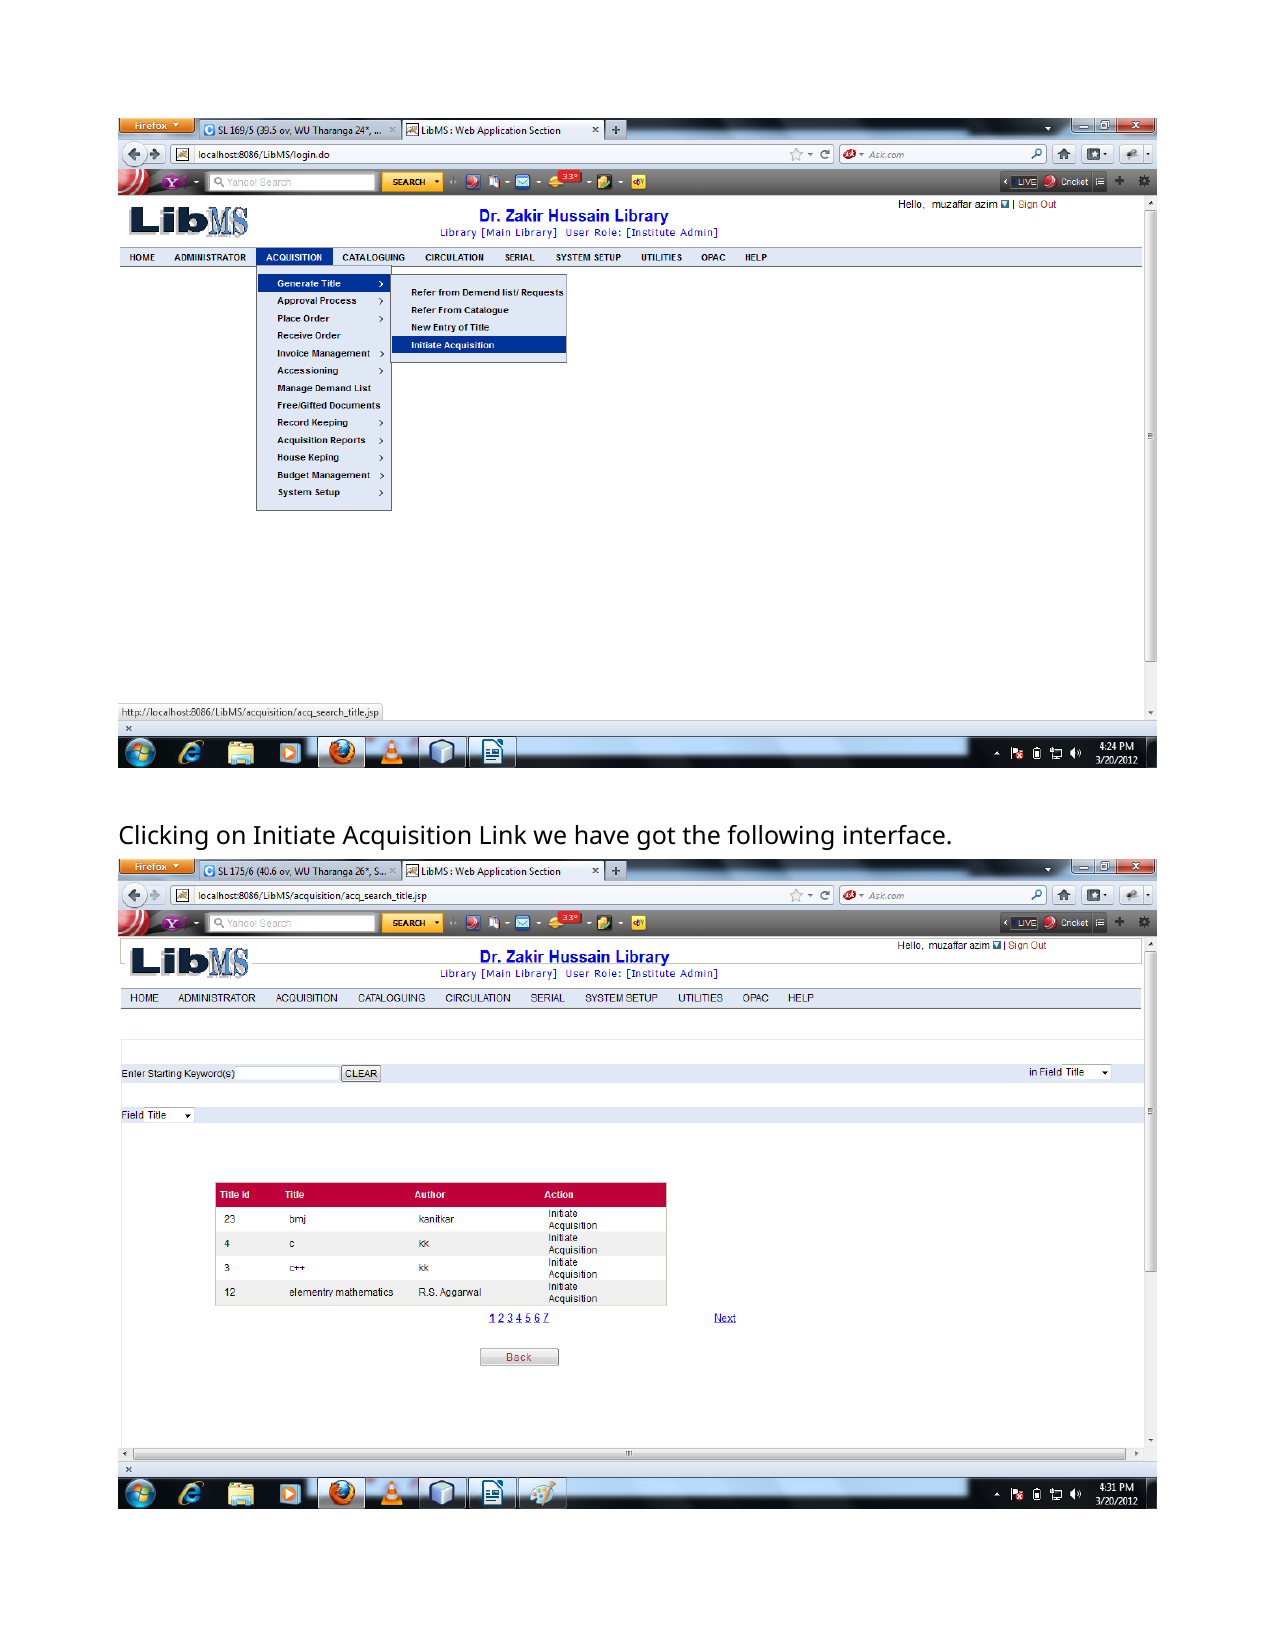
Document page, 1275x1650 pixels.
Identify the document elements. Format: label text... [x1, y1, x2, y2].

text Clicking on Initiate Acquisition Link we have got the following interface. [118, 817, 1157, 851]
picture [118, 859, 1157, 1509]
picture [118, 118, 1157, 768]
